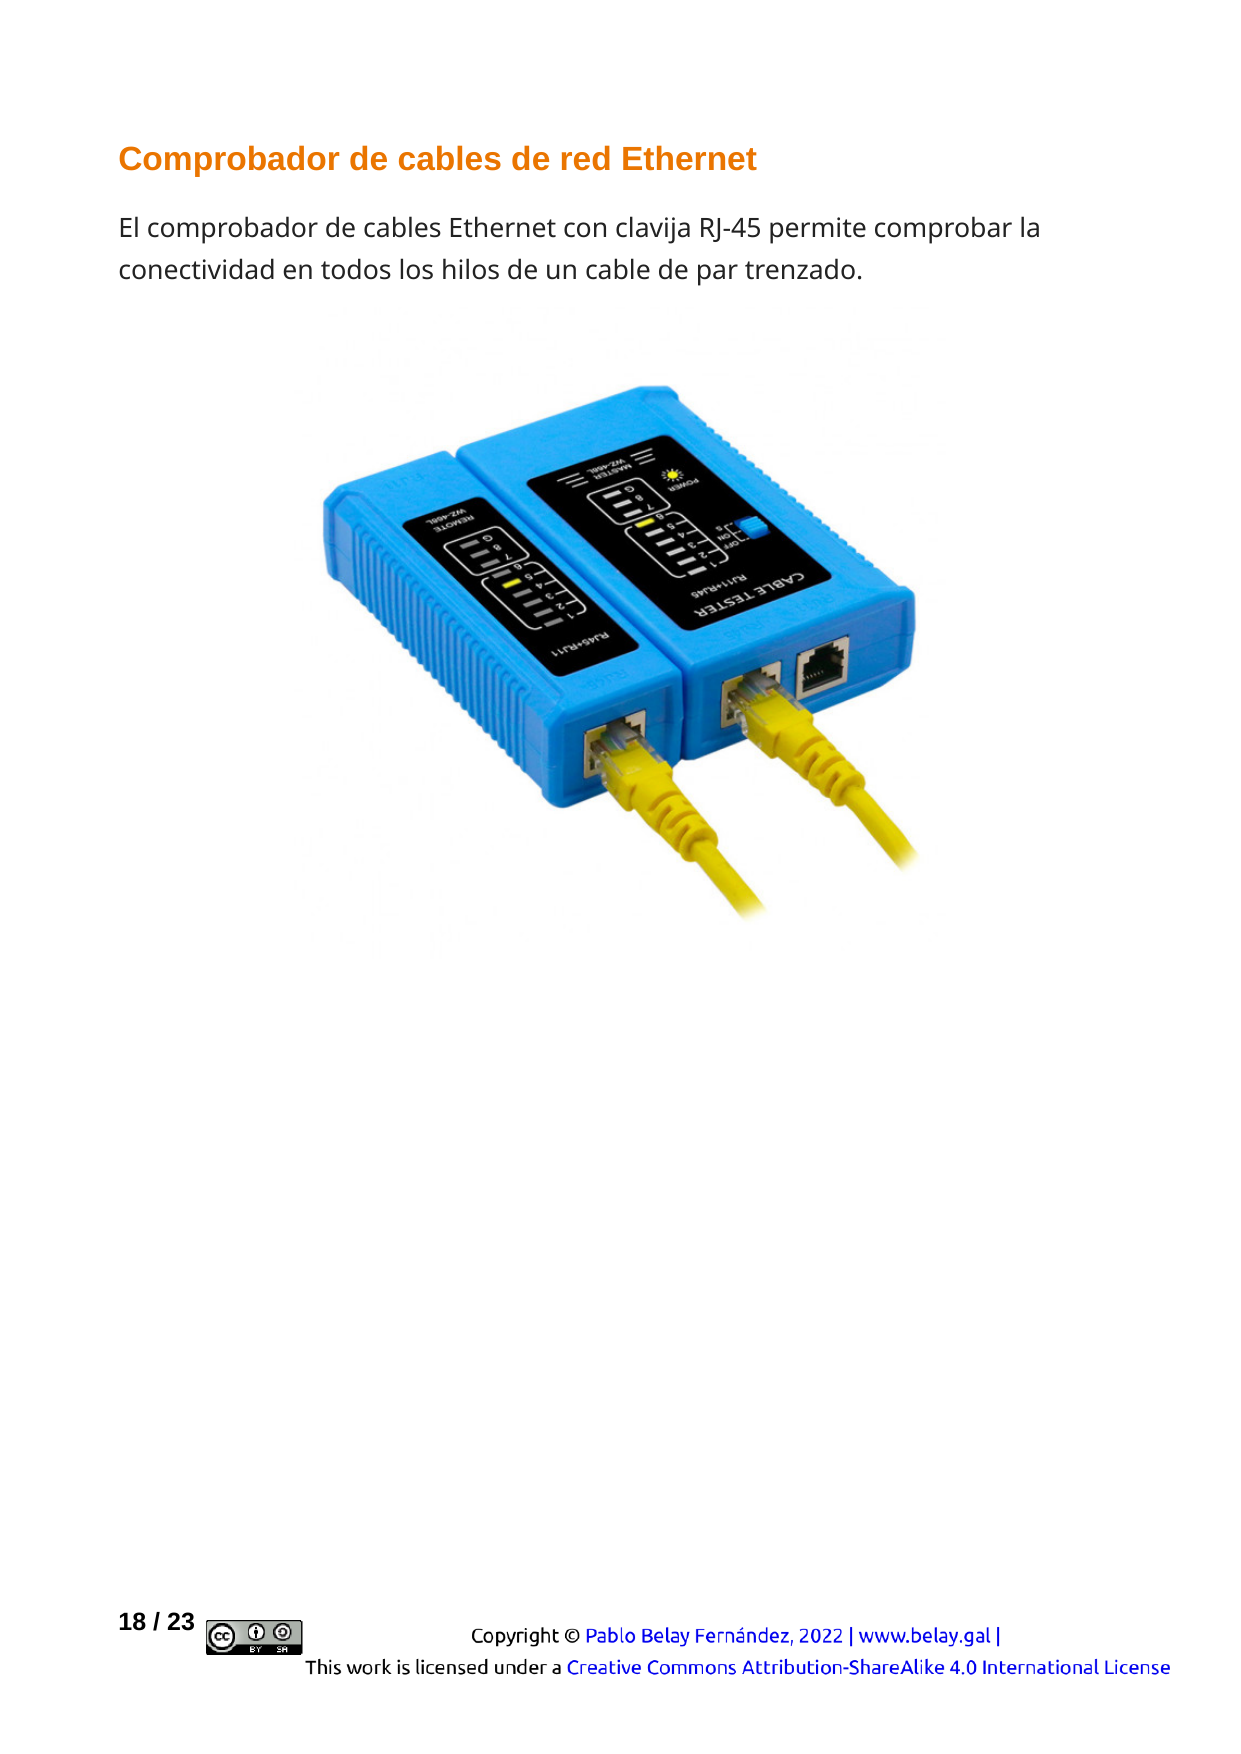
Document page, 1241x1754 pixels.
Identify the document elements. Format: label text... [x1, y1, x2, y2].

subtitle Comprobador de cables de red Ethernet [118, 139, 1122, 178]
picture [294, 307, 946, 959]
picture [200, 1604, 1205, 1690]
text El comprobador de cables Ethernet con clavija RJ-45 permite comprobar la conectividad en todos los hilos de un cable de par trenzado. [118, 209, 1122, 287]
